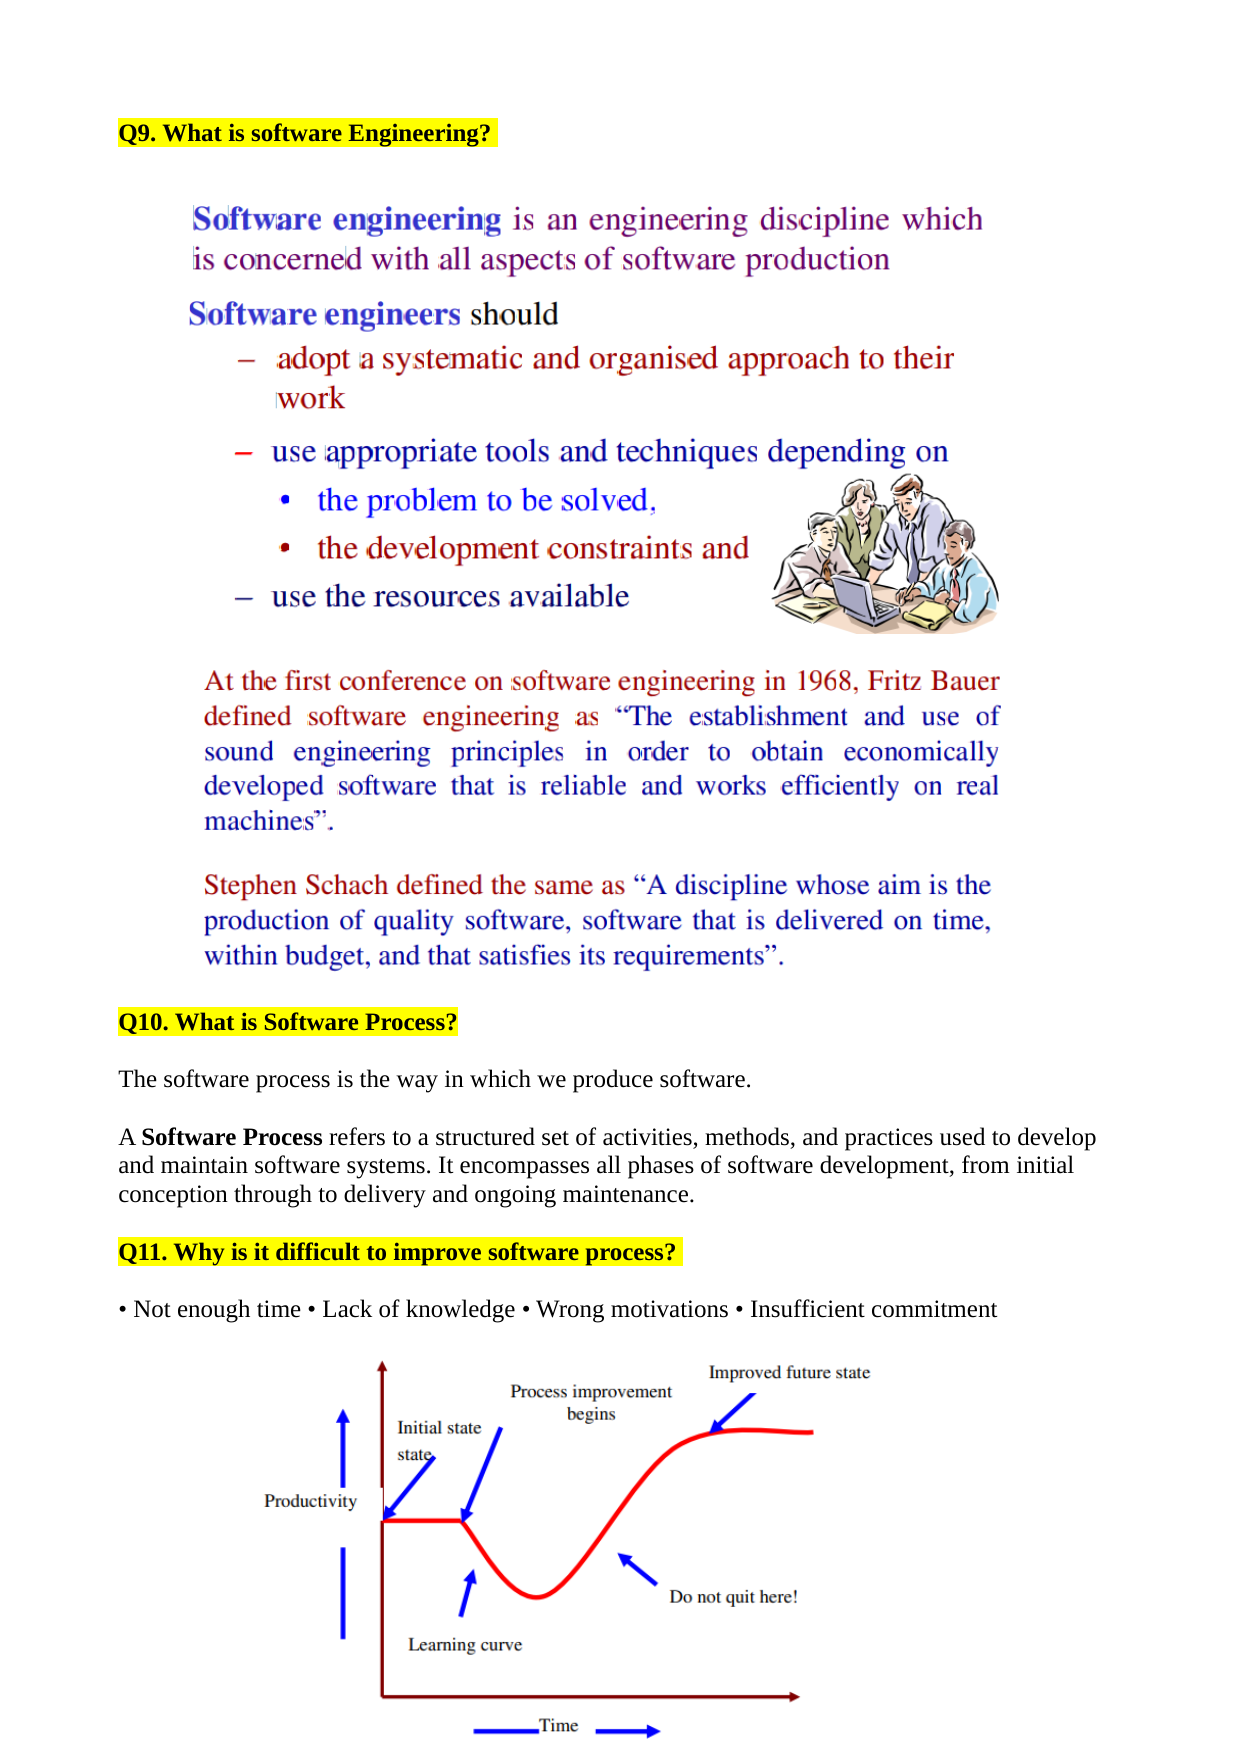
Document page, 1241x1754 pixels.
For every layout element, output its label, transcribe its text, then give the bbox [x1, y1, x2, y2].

picture [189, 203, 1005, 634]
text • Not enough time • Lack of knowledge • Wrong motivations • Insufficient commitment [118, 1294, 1122, 1323]
text Q11. Why is it difficult to improve software process? [118, 1237, 1122, 1266]
text Q10. What is Software Process? [118, 1007, 1122, 1036]
text A Software Process refers to a structured set of activities, methods, and practices used to develop and maintain software systems. It encompasses all phases of software development, from initial conception through to delivery and ongoing maintenance. [118, 1122, 1122, 1208]
picture [253, 1341, 880, 1742]
picture [204, 662, 1007, 979]
text Q9. What is software Engineering? [118, 118, 1122, 147]
text The software process is the way in which we produce software. [118, 1064, 1122, 1093]
